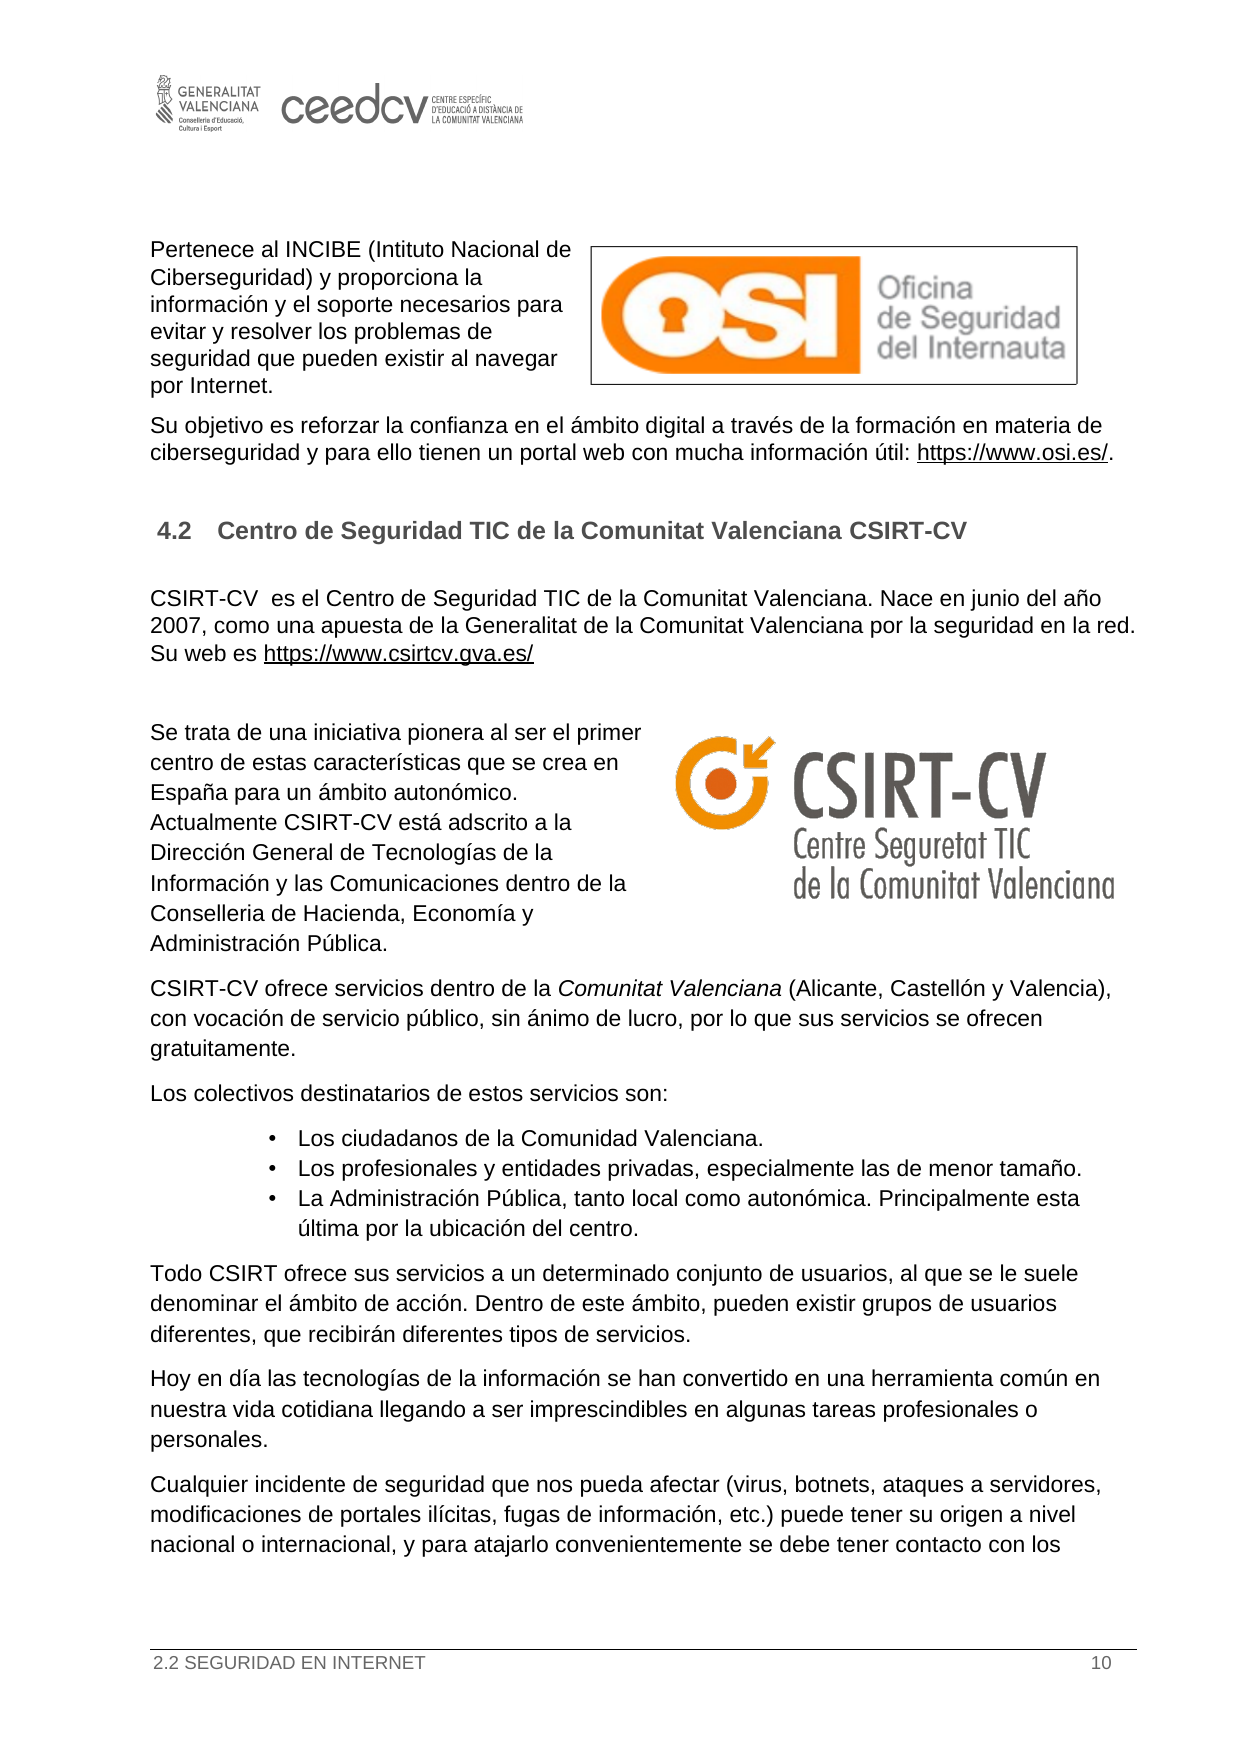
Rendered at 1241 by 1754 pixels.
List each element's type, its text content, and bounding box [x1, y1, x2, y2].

text Su objetivo es reforzar la confianza en el ámbito digital a través de la formación en materia de ciberseguridad y para ello tienen un portal web con mucha información útil: https://www.osi.es/. [150, 412, 1137, 466]
picture [675, 736, 1118, 902]
text Hoy en día las tecnologías de la información se han convertido en una herramienta común en nuestra vida cotidiana llegando a ser imprescindibles en algunas tareas profesionales o personales. [150, 1365, 1137, 1452]
list Los ciudadanos de la Comunidad Valenciana. [268, 1125, 1137, 1151]
picture [582, 236, 1083, 391]
text CSIRT-CV ofrece servicios dentro de la Comunitat Valenciana (Alicante, Castellón y Valencia), con vocación de servicio público, sin ánimo de lucro, por lo que sus servicios se ofrecen gratuitamente. [150, 975, 1137, 1061]
text Se trata de una iniciativa pionera al ser el primer centro de estas características que se crea en España para un ámbito autonómico. Actualmente CSIRT-CV está adscrito a la Dirección General de Tecnologías de la Información y las Comunicaciones dentro de la Conselleria de Hacienda, Economía y Administración Pública. [150, 718, 1137, 956]
list Los profesionales y entidades privadas, especialmente las de menor tamaño. [268, 1155, 1137, 1181]
list La Administración Pública, tanto local como autonómica. Principalmente esta última por la ubicación del centro. [268, 1185, 1137, 1242]
text Pertenece al INCIBE (Intituto Nacional de Ciberseguridad) y proporciona la información y el soporte necesarios para evitar y resolver los problemas de seguridad que pueden existir al navegar por Internet. [150, 236, 1137, 399]
text Todo CSIRT ofrece sus servicios a un determinado conjunto de usuarios, al que se le suele denominar el ámbito de acción. Dentro de este ámbito, pueden existir grupos de usuarios diferentes, que recibirán diferentes tipos de servicios. [150, 1260, 1137, 1347]
picture [155, 75, 523, 132]
text Los colectivos destinatarios de estos servicios son: [150, 1080, 1137, 1106]
subtitle Centro de Seguridad TIC de la Comunitat Valenciana CSIRT-CV [150, 518, 1137, 545]
text Cualquier incidente de seguridad que nos pueda afectar (virus, botnets, ataques a servidores, modificaciones de portales ilícitas, fugas de información, etc.) puede tener su origen a nivel nacional o internacional, y para atajarlo convenientemente se debe tener contacto con los [150, 1471, 1137, 1557]
text CSIRT-CV es el Centro de Seguridad TIC de la Comunitat Valenciana. Nace en junio del año 2007, como una apuesta de la Generalitat de la Comunitat Valenciana por la seguridad en la red. Su web es https://www.csirtcv.gva.es/ [150, 585, 1137, 666]
